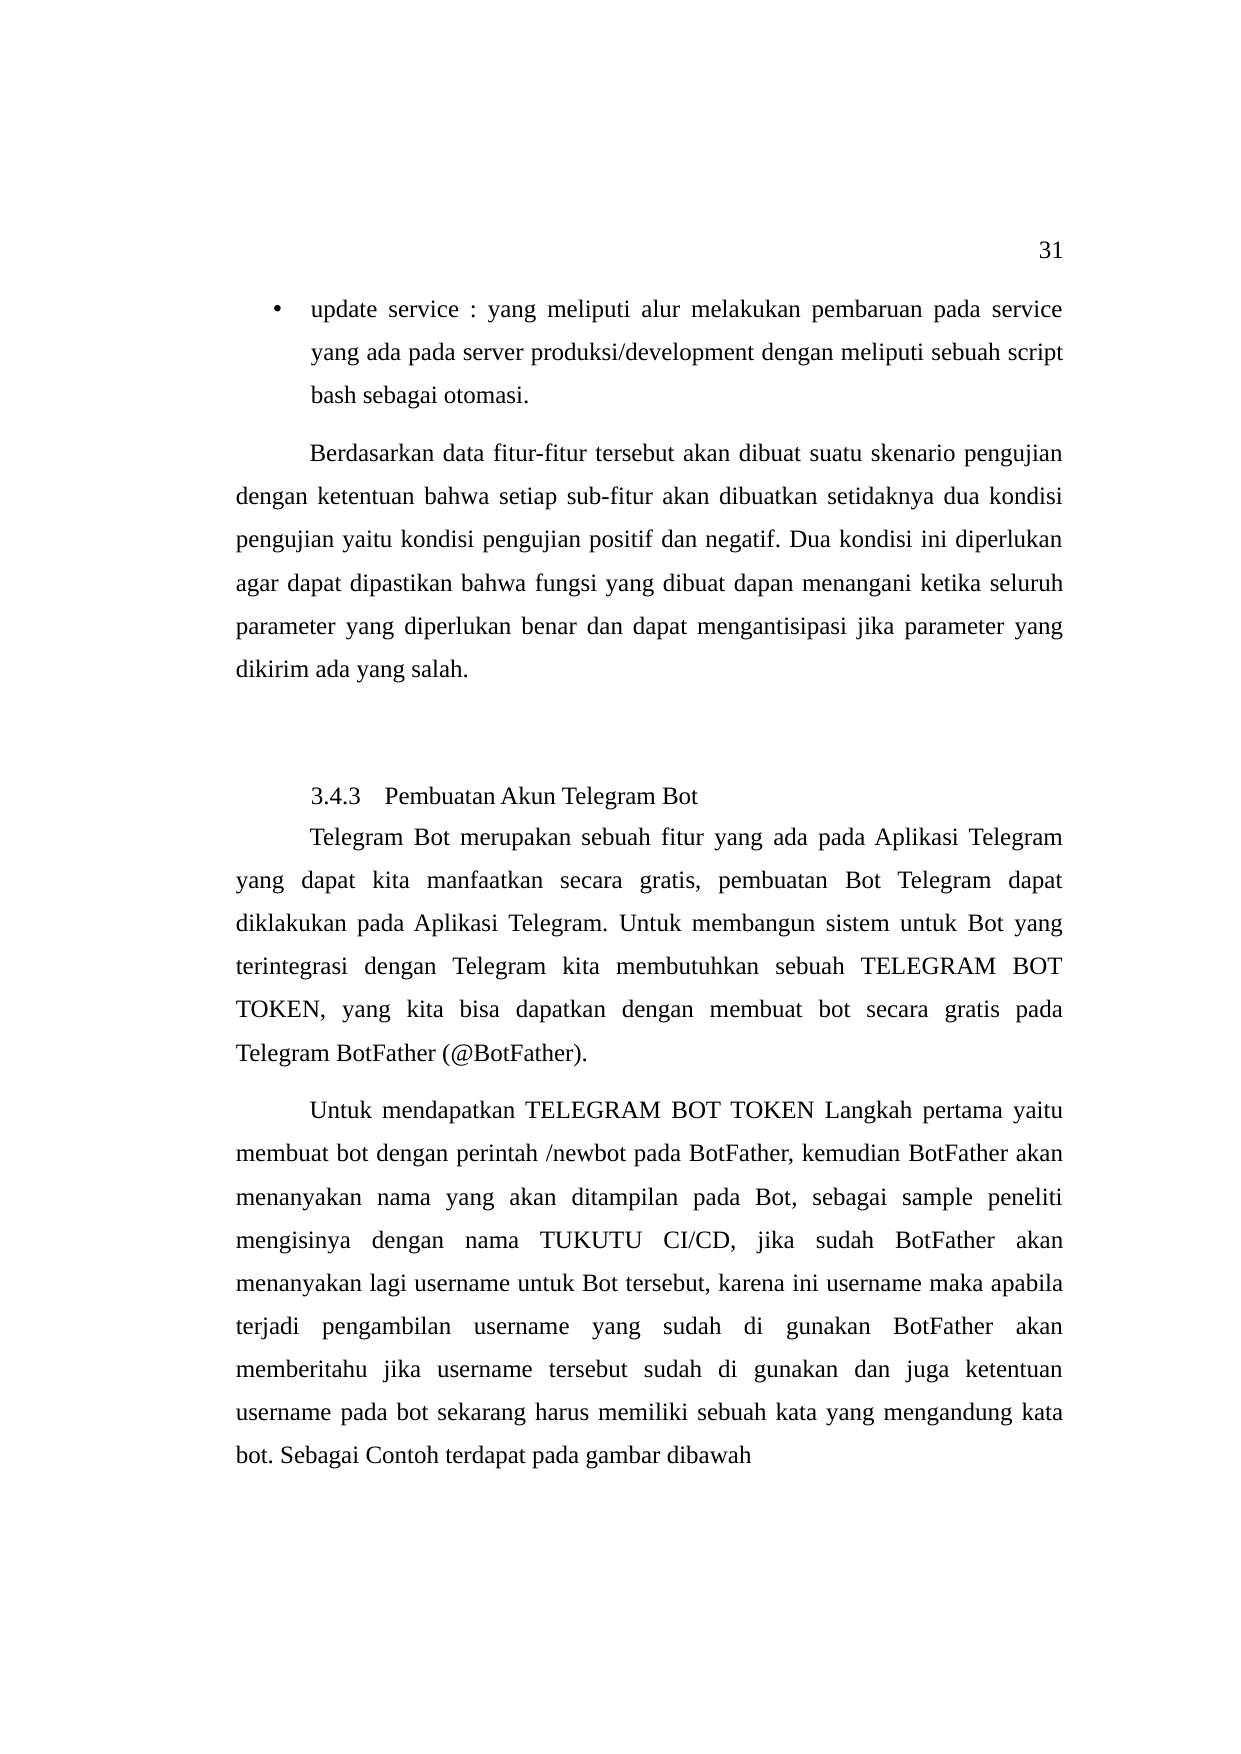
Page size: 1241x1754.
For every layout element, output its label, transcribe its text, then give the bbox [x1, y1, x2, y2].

subtitle Pembuatan Akun Telegram Bot [311, 781, 1063, 810]
text Untuk mendapatkan TELEGRAM BOT TOKEN Langkah pertama yaitu membuat bot dengan perintah /newbot pada BotFather, kemudian BotFather akan menanyakan nama yang akan ditampilan pada Bot, sebagai sample peneliti mengisinya dengan nama TUKUTU CI/CD, jika sudah BotFather akan menanyakan lagi username untuk Bot tersebut, karena ini username maka apabila terjadi pengambilan username yang sudah di gunakan BotFather akan memberitahu jika username tersebut sudah di gunakan dan juga ketentuan username pada bot sekarang harus memiliki sebuah kata yang mengandung kata bot. Sebagai Contoh terdapat pada gambar dibawah [236, 1095, 1063, 1469]
text Berdasarkan data fitur-fitur tersebut akan dibuat suatu skenario pengujian dengan ketentuan bahwa setiap sub-fitur akan dibuatkan setidaknya dua kondisi pengujian yaitu kondisi pengujian positif dan negatif. Dua kondisi ini diperlukan agar dapat dipastikan bahwa fungsi yang dibuat dapan menangani ketika seluruh parameter yang diperlukan benar dan dapat mengantisipasi jika parameter yang dikirim ada yang salah. [236, 438, 1063, 683]
text Telegram Bot merupakan sebuah fitur yang ada pada Aplikasi Telegram yang dapat kita manfaatkan secara gratis, pembuatan Bot Telegram dapat diklakukan pada Aplikasi Telegram. Untuk membangun sistem untuk Bot yang terintegrasi dengan Telegram kita membutuhkan sebuah TELEGRAM BOT TOKEN, yang kita bisa dapatkan dengan membuat bot secara gratis pada Telegram BotFather (@BotFather). [236, 822, 1063, 1066]
list update service : yang meliputi alur melakukan pembaruan pada service yang ada pada server produksi/development dengan meliputi sebuah script bash sebagai otomasi. [273, 294, 1063, 409]
